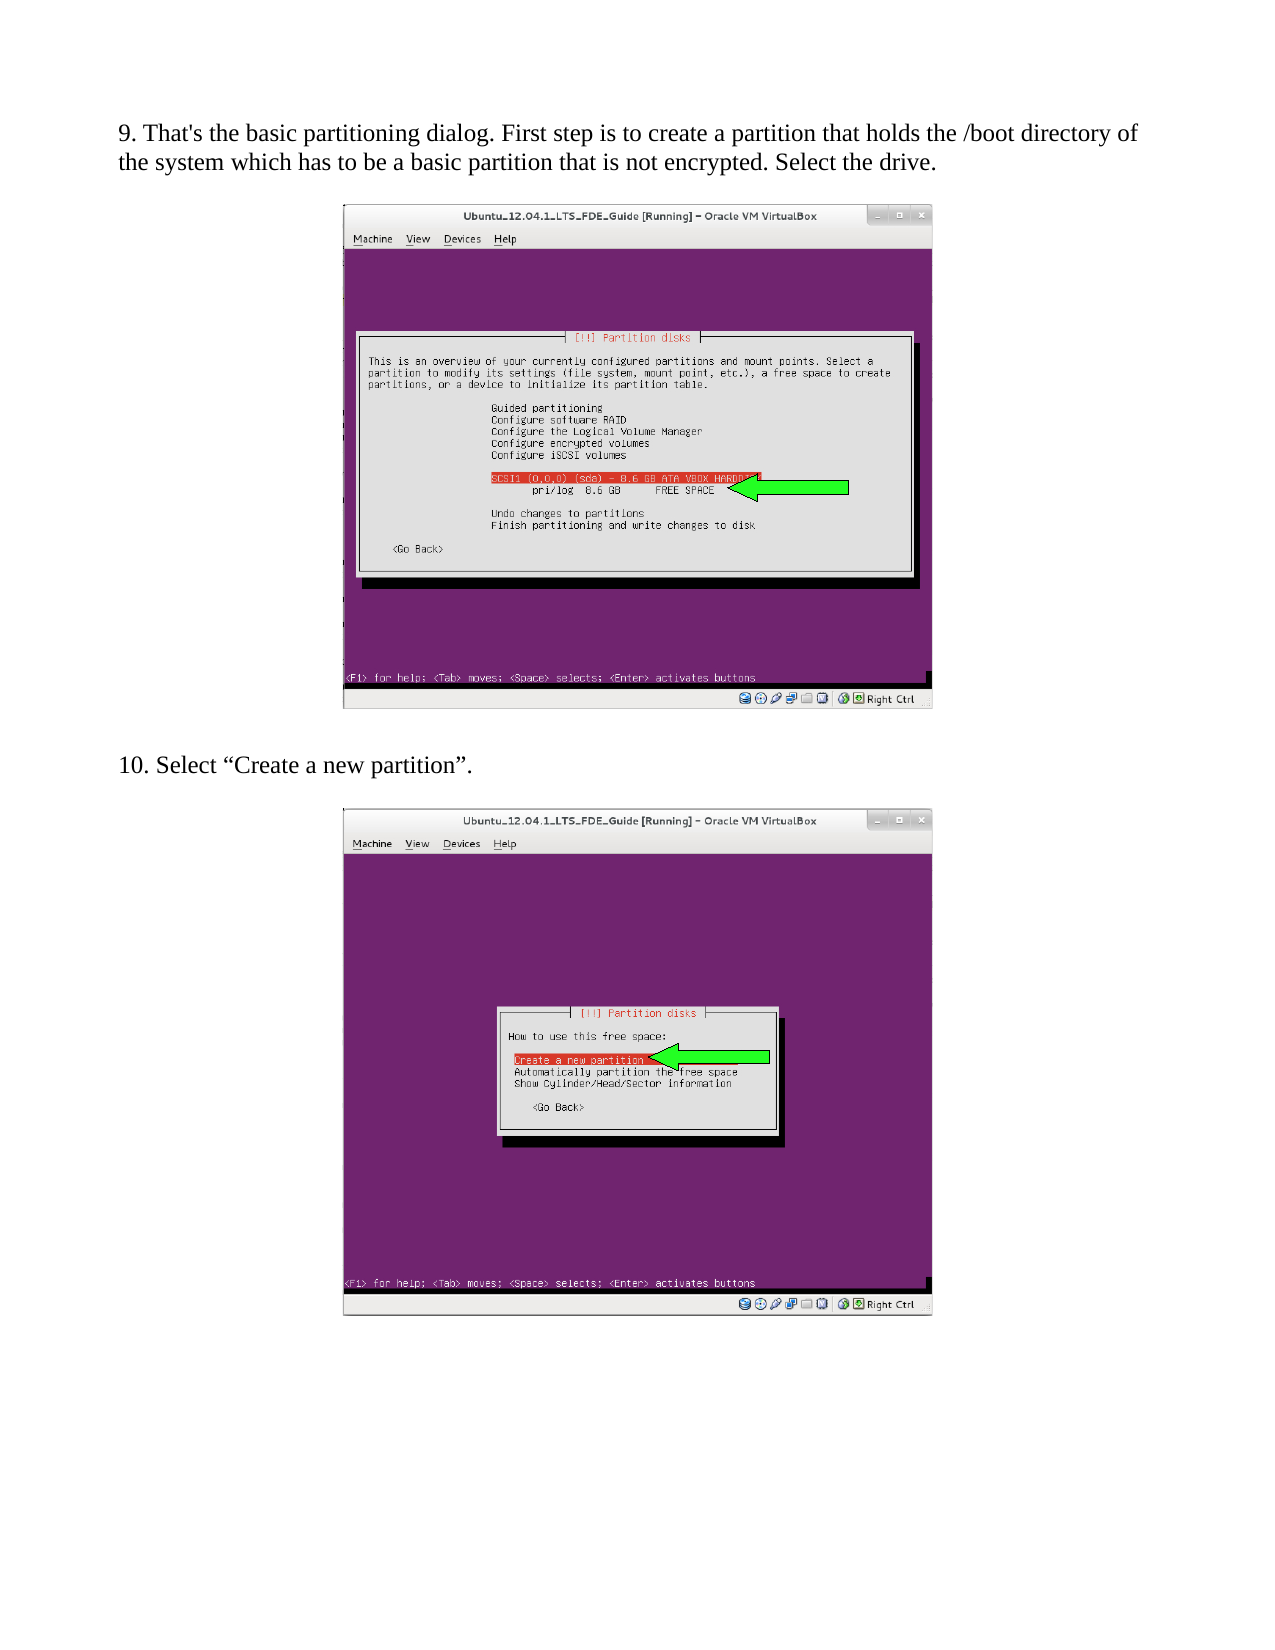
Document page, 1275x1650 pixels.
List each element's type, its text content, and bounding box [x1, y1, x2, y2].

picture [342, 204, 933, 709]
picture [342, 808, 933, 1316]
text 10. Select “Create a new partition”. [118, 751, 1157, 779]
text 9. That's the basic partitioning dialog. First step is to create a partition that holds the /boot directory of the system which has to be a basic partition that is not encrypted. Select the drive. [118, 118, 1157, 176]
